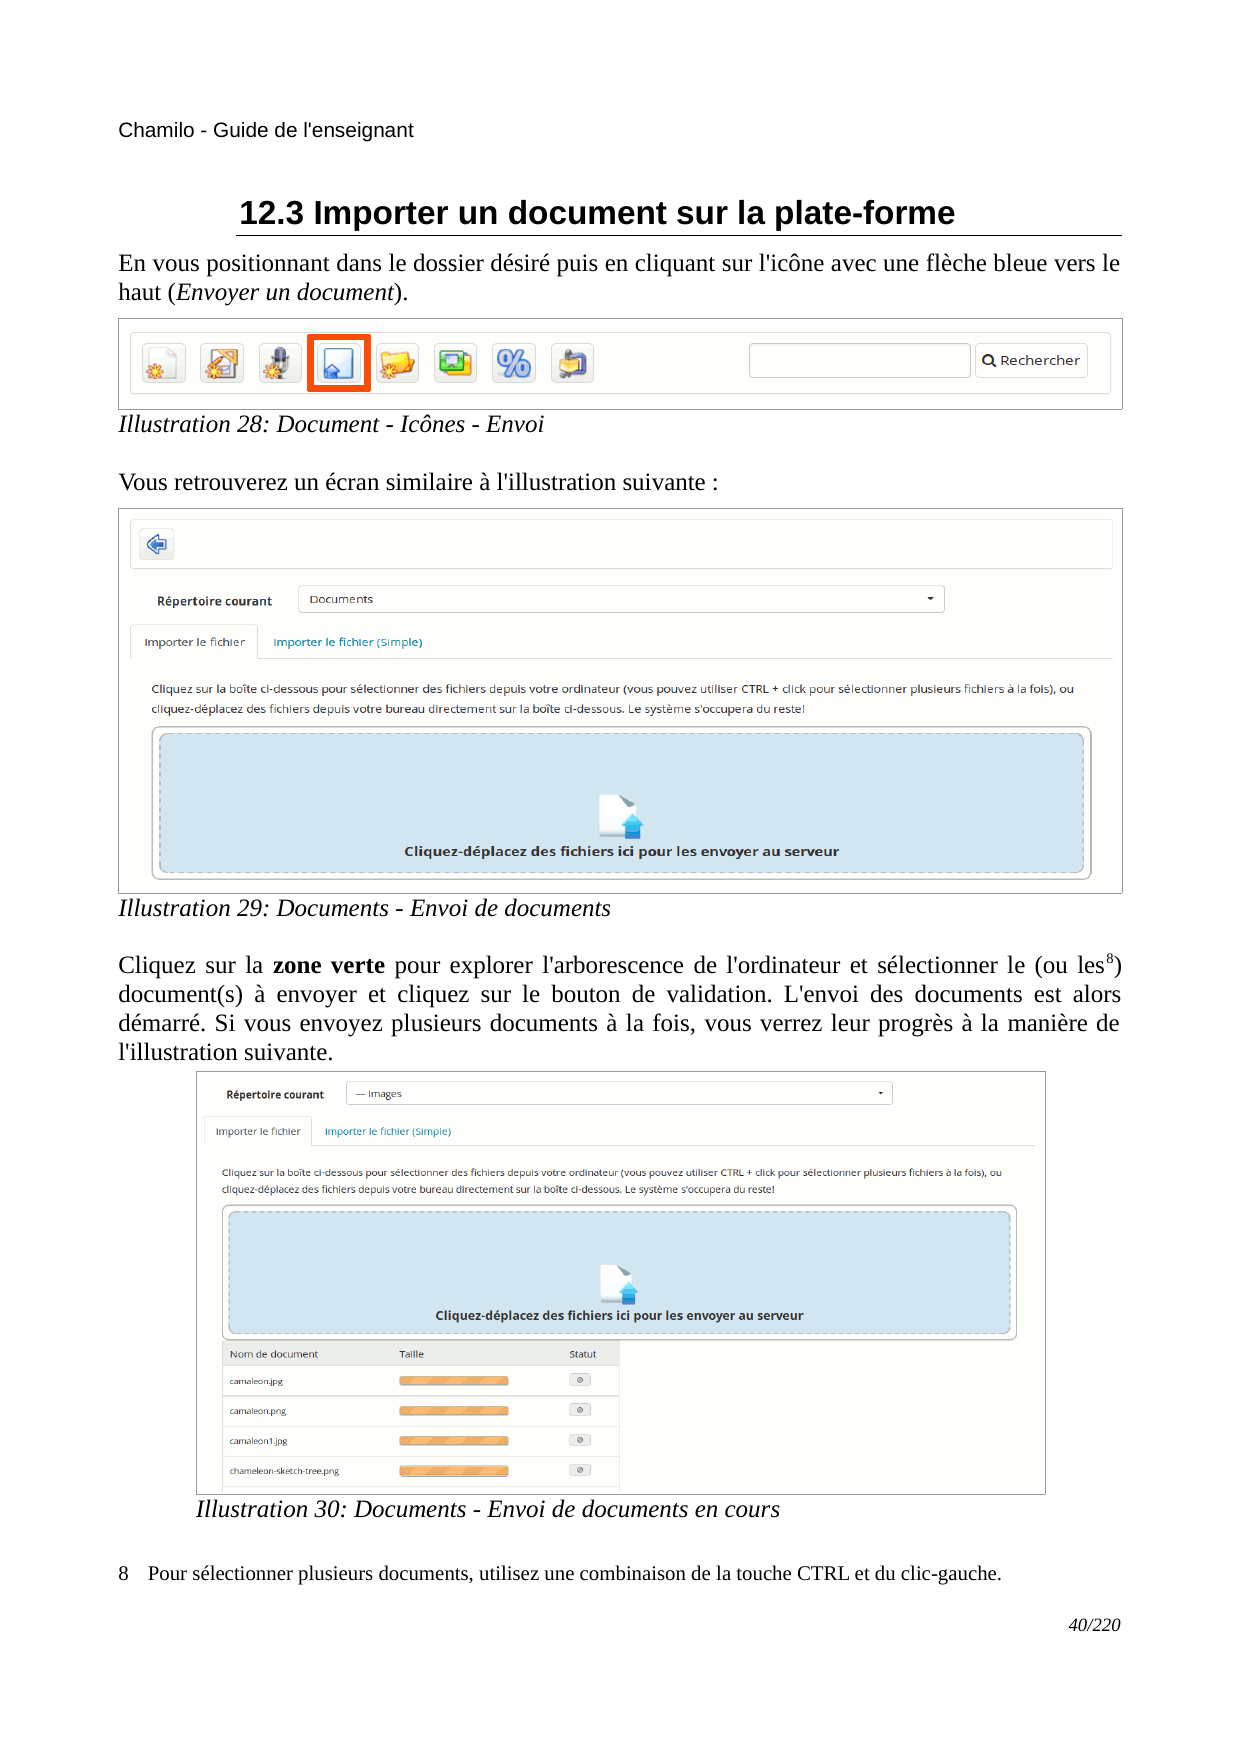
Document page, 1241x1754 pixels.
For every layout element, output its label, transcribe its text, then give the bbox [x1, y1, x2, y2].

text Illustration 28: Document - Icônes - Envoi [118, 410, 1122, 438]
text En vous positionnant dans le dossier désiré puis en cliquant sur l'icône avec une flèche bleue vers le haut (Envoyer un document). [118, 248, 1122, 306]
picture [198, 1074, 1043, 1492]
text Illustration 30: Documents - Envoi de documents en cours [196, 1495, 1045, 1523]
picture [121, 511, 1120, 890]
text Cliquez sur la zone verte pour explorer l'arborescence de l'ordinateur et sélectionner le (ou les) document(s) à envoyer et cliquez sur le bouton de validation. L'envoi des documents est alors démarré. Si vous envoyez plusieurs documents à la fois, vous verrez leur progrès à la manière de l'illustration suivante. [118, 950, 1122, 1065]
text Vous retrouverez un écran similaire à l'illustration suivante : [118, 467, 1122, 496]
subtitle Importer un document sur la plate-forme [236, 190, 1122, 235]
text [119, 509, 1122, 893]
picture [121, 321, 1120, 407]
text Illustration 29: Documents - Envoi de documents [118, 894, 1122, 922]
text Pour sélectionner plusieurs documents, utilisez une combinaison de la touche CTRL et du clic-gauche. [118, 1561, 1122, 1585]
